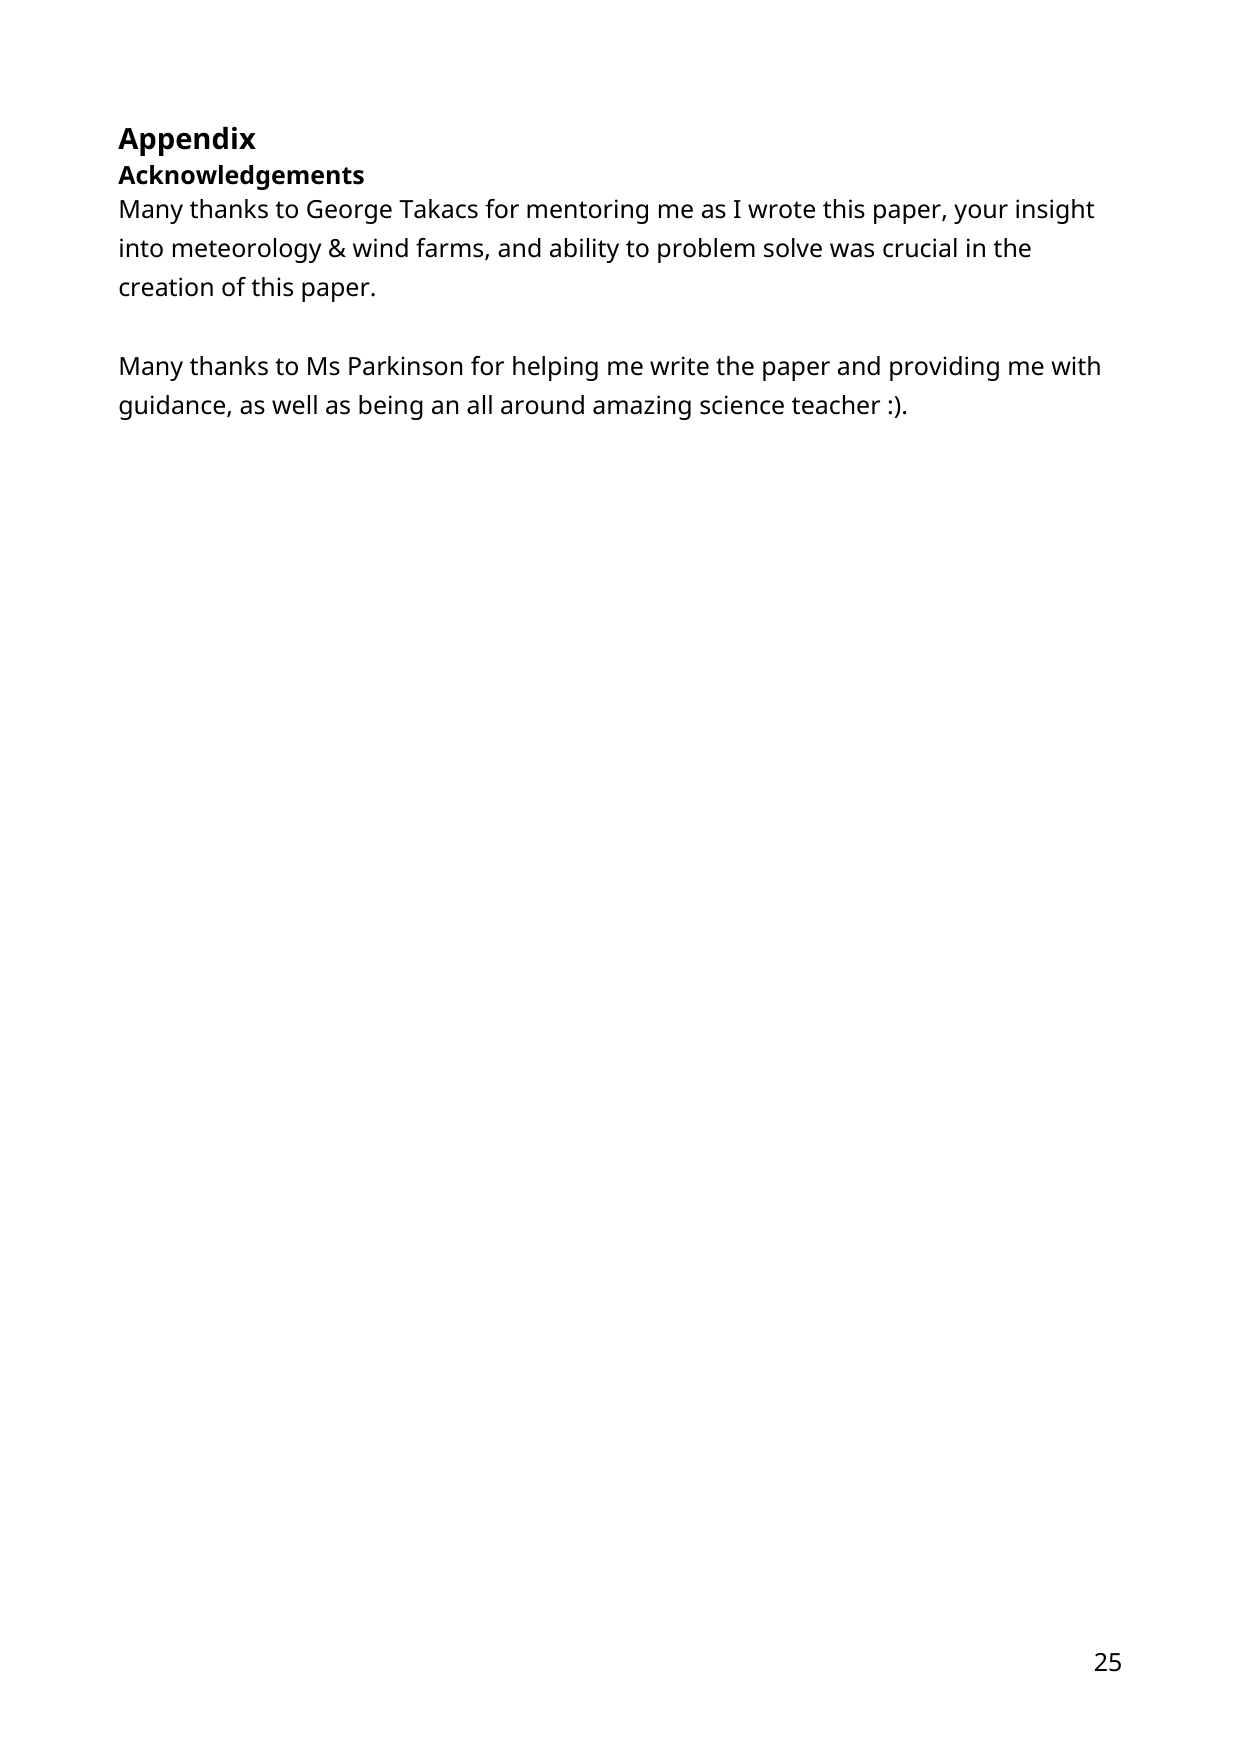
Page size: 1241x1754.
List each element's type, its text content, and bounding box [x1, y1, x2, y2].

text Many thanks to George Takacs for mentoring me as I wrote this paper, your insight into meteorology & wind farms, and ability to problem solve was crucial in the creation of this paper. [118, 192, 1122, 304]
subtitle Acknowledgements [118, 158, 1122, 192]
subtitle Appendix [118, 118, 1122, 158]
text Many thanks to Ms Parkinson for helping me write the paper and providing me with guidance, as well as being an all around amazing science teacher :). [118, 348, 1122, 422]
